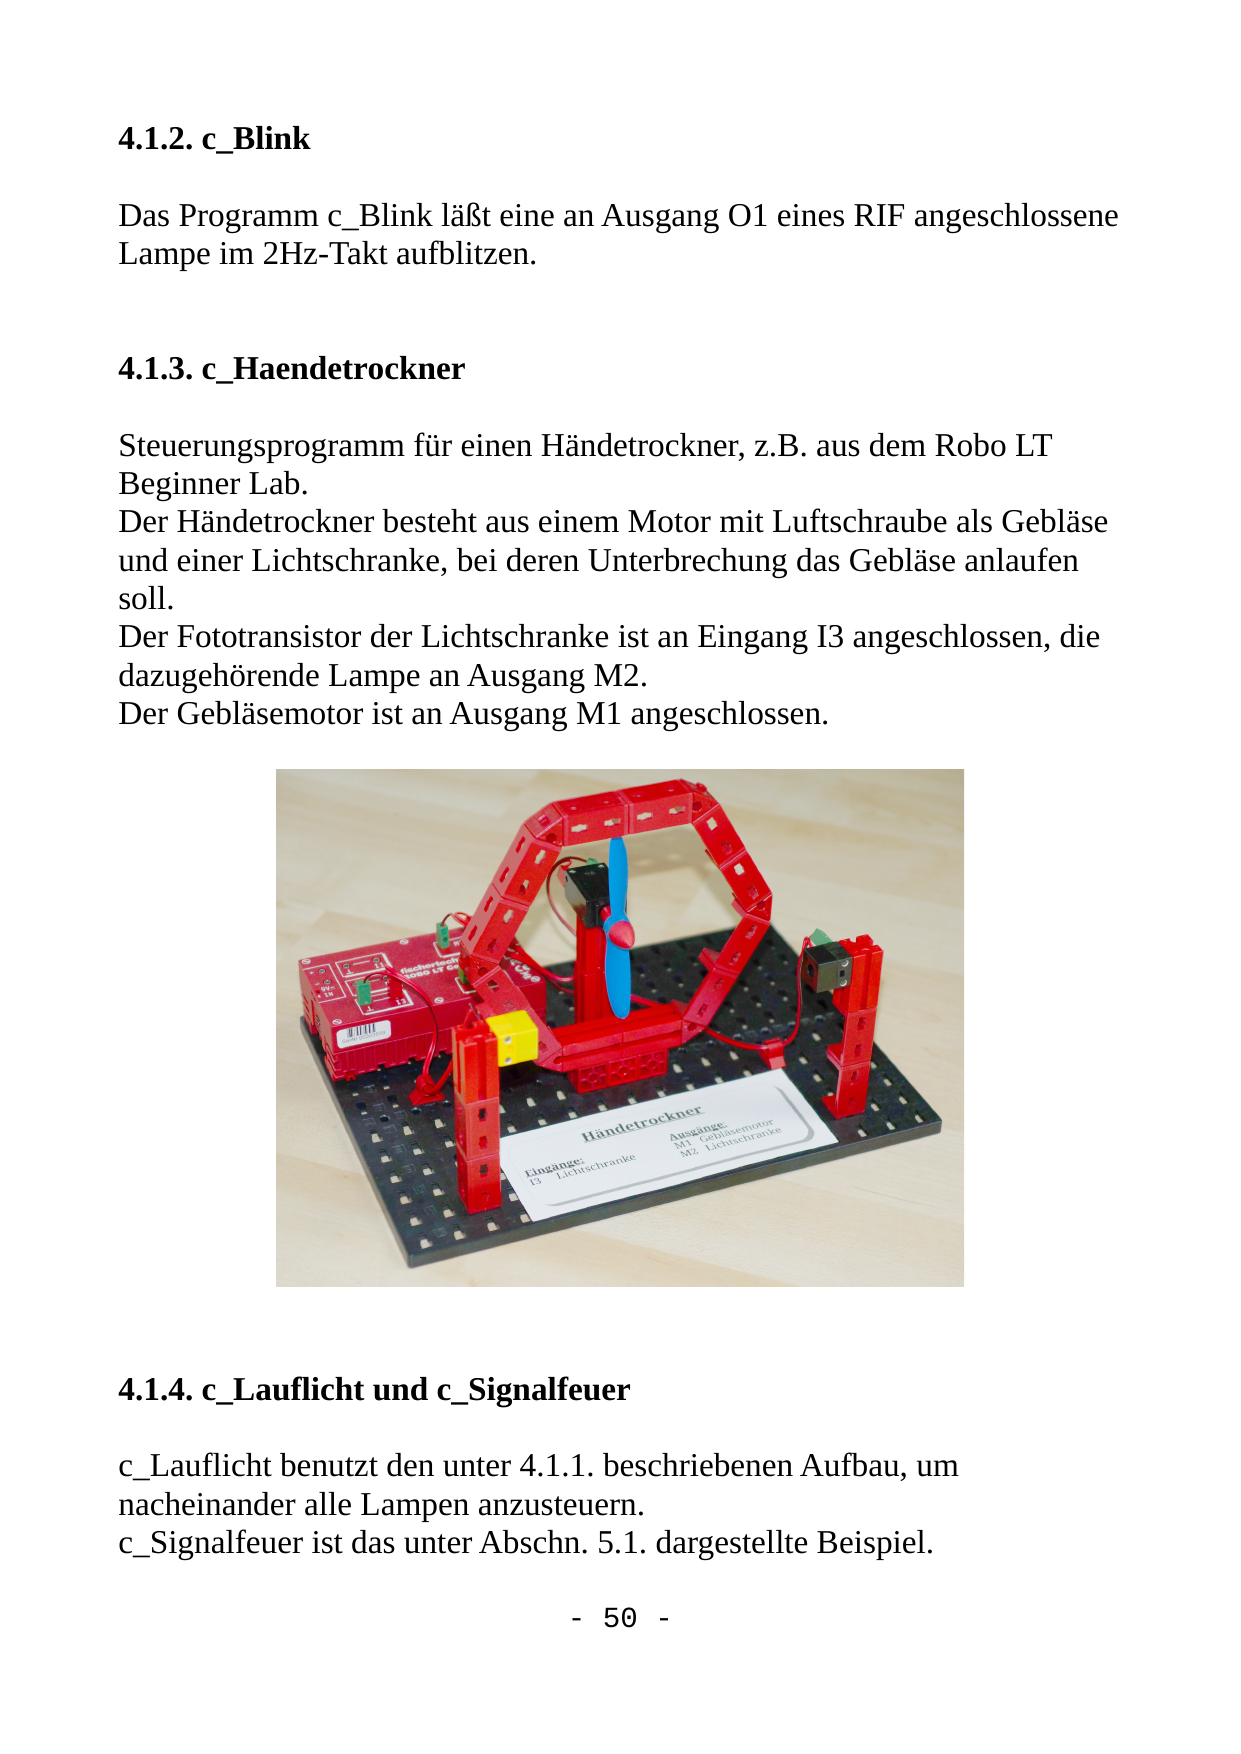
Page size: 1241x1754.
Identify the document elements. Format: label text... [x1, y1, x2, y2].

text Steuerungsprogramm für einen Händetrockner, z.B. aus dem Robo LT Beginner Lab. [118, 425, 1122, 501]
text Der Fototransistor der Lichtschranke ist an Eingang I3 angeschlossen, die dazugehörende Lampe an Ausgang M2. [118, 616, 1122, 693]
text Das Programm c_Blink läßt eine an Ausgang O1 eines RIF angeschlossene Lampe im 2Hz-Takt aufblitzen. [118, 195, 1122, 271]
text 4.1.2. c_Blink [118, 118, 1122, 156]
text c_Lauflicht benutzt den unter 4.1.1. beschriebenen Aufbau, um nacheinander alle Lampen anzusteuern. [118, 1445, 1122, 1522]
text Der Händetrockner besteht aus einem Motor mit Luftschraube als Gebläse und einer Lichtschranke, bei deren Unterbrechung das Gebläse anlaufen soll. [118, 501, 1122, 616]
text c_Signalfeuer ist das unter Abschn. 5.1. dargestellte Beispiel. [118, 1522, 1122, 1560]
text 4.1.4. c_Lauflicht und c_Signalfeuer [118, 1369, 1122, 1407]
picture [276, 769, 965, 1287]
text Der Gebläsemotor ist an Ausgang M1 angeschlossen. [118, 693, 1122, 731]
text 4.1.3. c_Haendetrockner [118, 348, 1122, 386]
